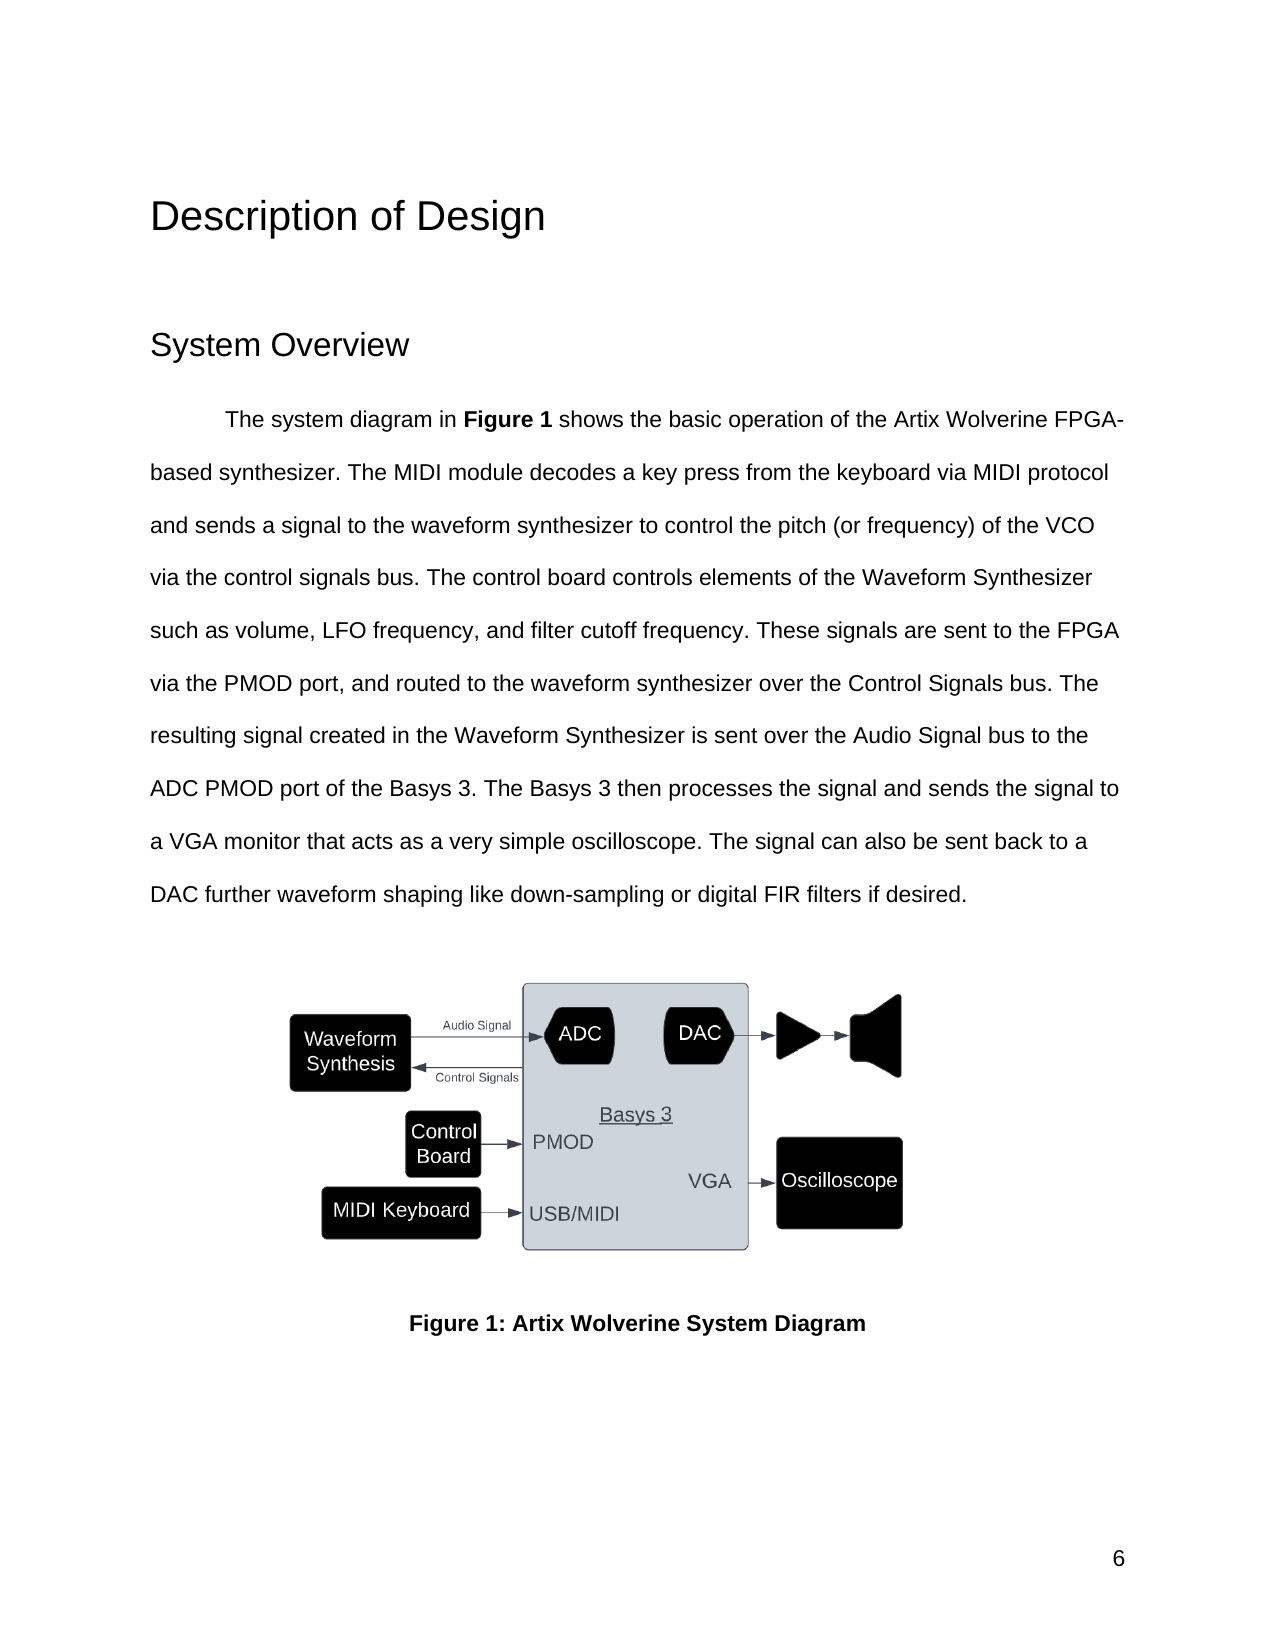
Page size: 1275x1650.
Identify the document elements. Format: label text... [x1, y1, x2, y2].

subtitle System Overview [150, 325, 1125, 363]
text Figure 1: Artix Wolverine System Diagram [150, 1310, 1125, 1336]
text The system diagram in Figure 1 shows the basic operation of the Artix Wolverine FPGA-based synthesizer. The MIDI module decodes a key press from the keyboard via MIDI protocol and sends a signal to the waveform synthesizer to control the pitch (or frequency) of the VCO via the control signals bus. The control board controls elements of the Waveform Synthesizer such as volume, LFO frequency, and filter cutoff frequency. These signals are sent to the FPGA via the PMOD port, and routed to the waveform synthesizer over the Control Signals bus. The resulting signal created in the Waveform Synthesizer is sent over the Audio Signal bus to the ADC PMOD port of the Basys 3. The Basys 3 then processes the signal and sends the signal to a VGA monitor that acts as a very simple oscilloscope. The signal can also be sent back to a DAC further waveform shaping like down-sampling or digital FIR filters if desired. [150, 406, 1125, 907]
subtitle Description of Design [150, 192, 1125, 239]
picture [247, 933, 1028, 1307]
